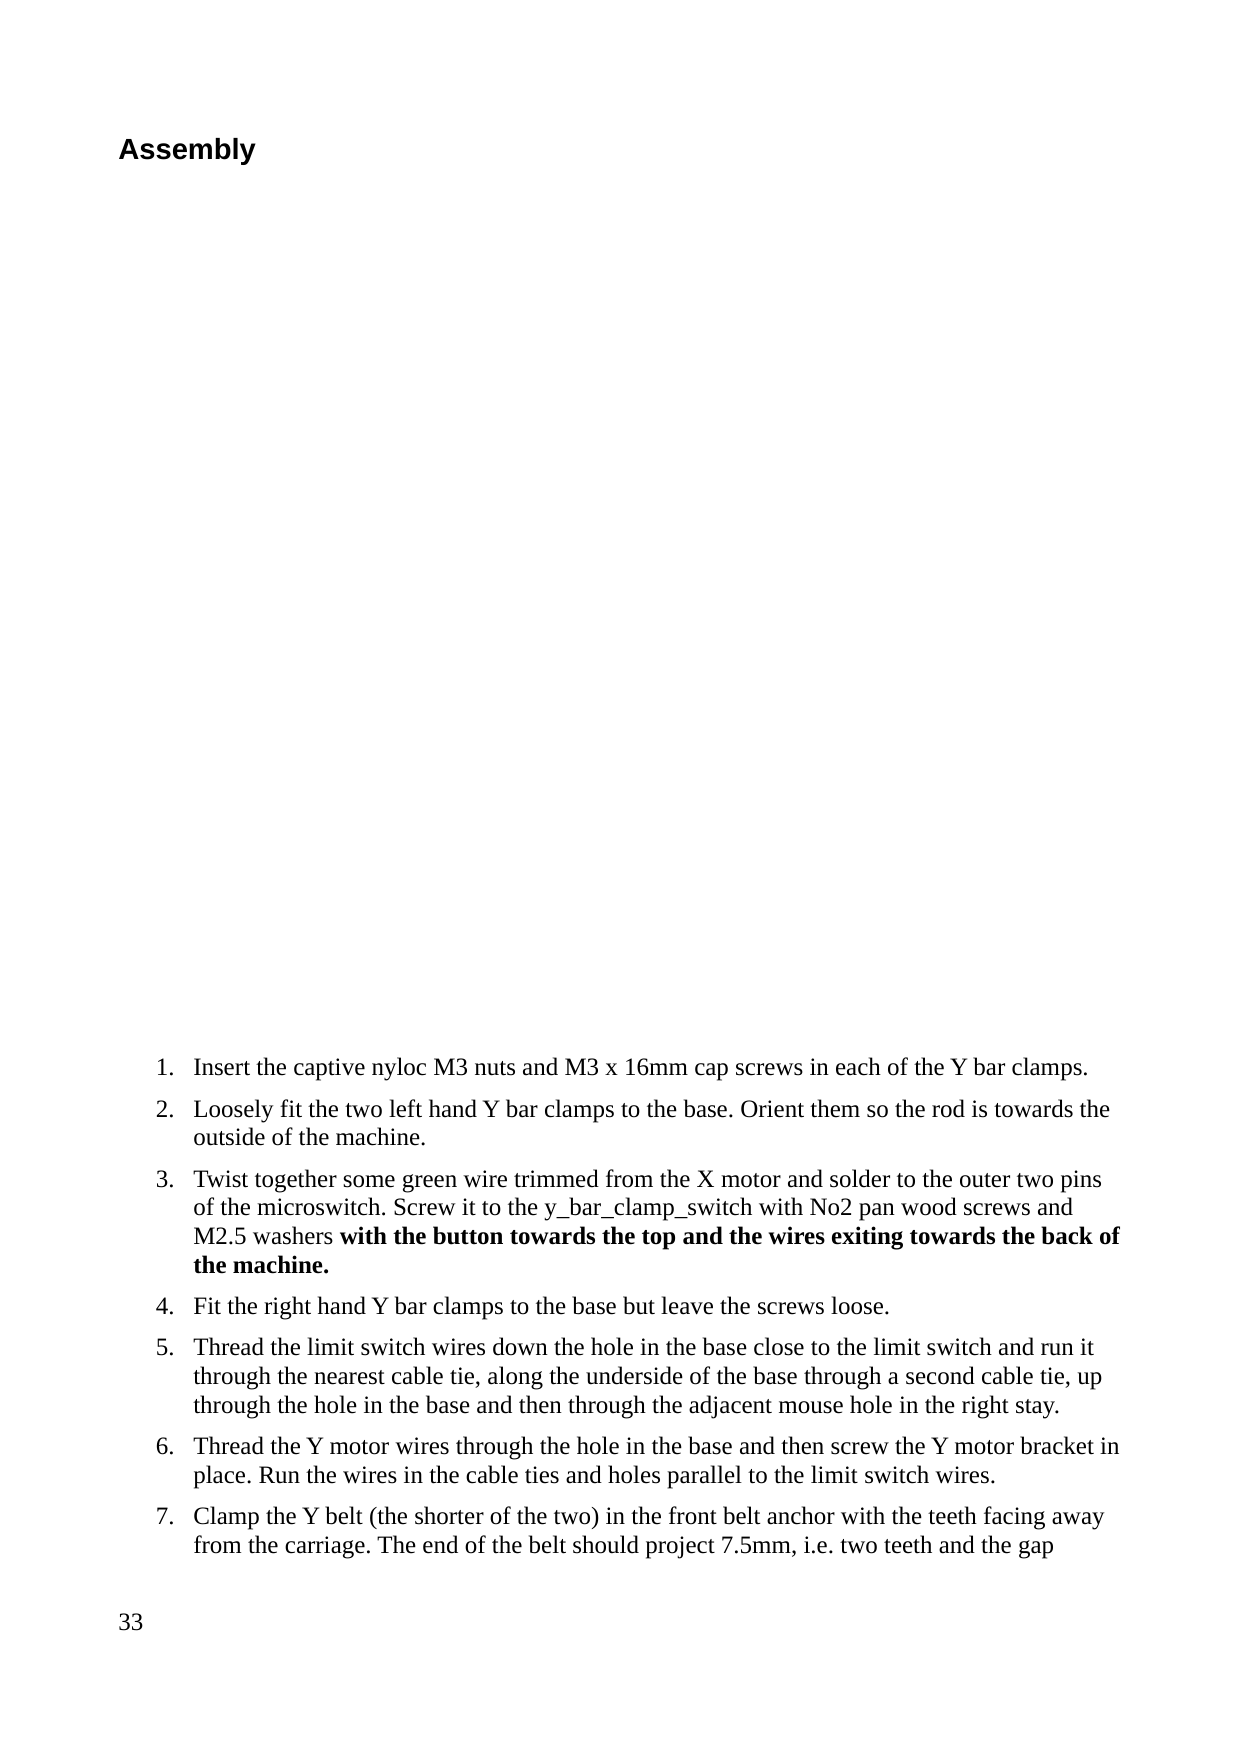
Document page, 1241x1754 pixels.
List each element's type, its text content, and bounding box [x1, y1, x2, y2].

subtitle Assembly [118, 132, 1122, 165]
list Thread the Y motor wires through the hole in the base and then screw the Y motor bracket in place. Run the wires in the cable ties and holes parallel to the limit switch wires. [156, 1431, 1122, 1489]
list Thread the limit switch wires down the hole in the base close to the limit switch and run it through the nearest cable tie, along the underside of the base through a second cable tie, up through the hole in the base and then through the adjacent mouse hole in the right stay. [156, 1332, 1122, 1419]
list Clamp the Y belt (the shorter of the two) in the front belt anchor with the teeth facing away from the carriage. The end of the belt should project 7.5mm, i.e. two teeth and the gap [156, 1501, 1122, 1559]
list Fit the right hand Y bar clamps to the base but leave the screws loose. [156, 1291, 1122, 1320]
list Loosely fit the two left hand Y bar clamps to the base. Orient them so the rod is towards the outside of the machine. [156, 1094, 1122, 1151]
list Insert the captive nyloc M3 nuts and M3 x 16mm cap screws in each of the Y bar clamps. [156, 1052, 1122, 1081]
list Twist together some green wire trimmed from the X motor and solder to the outer two pins of the microswitch. Screw it to the y_bar_clamp_switch with No2 pan wood screws and M2.5 washers with the button towards the top and the wires exiting towards the back of the machine. [156, 1164, 1122, 1279]
